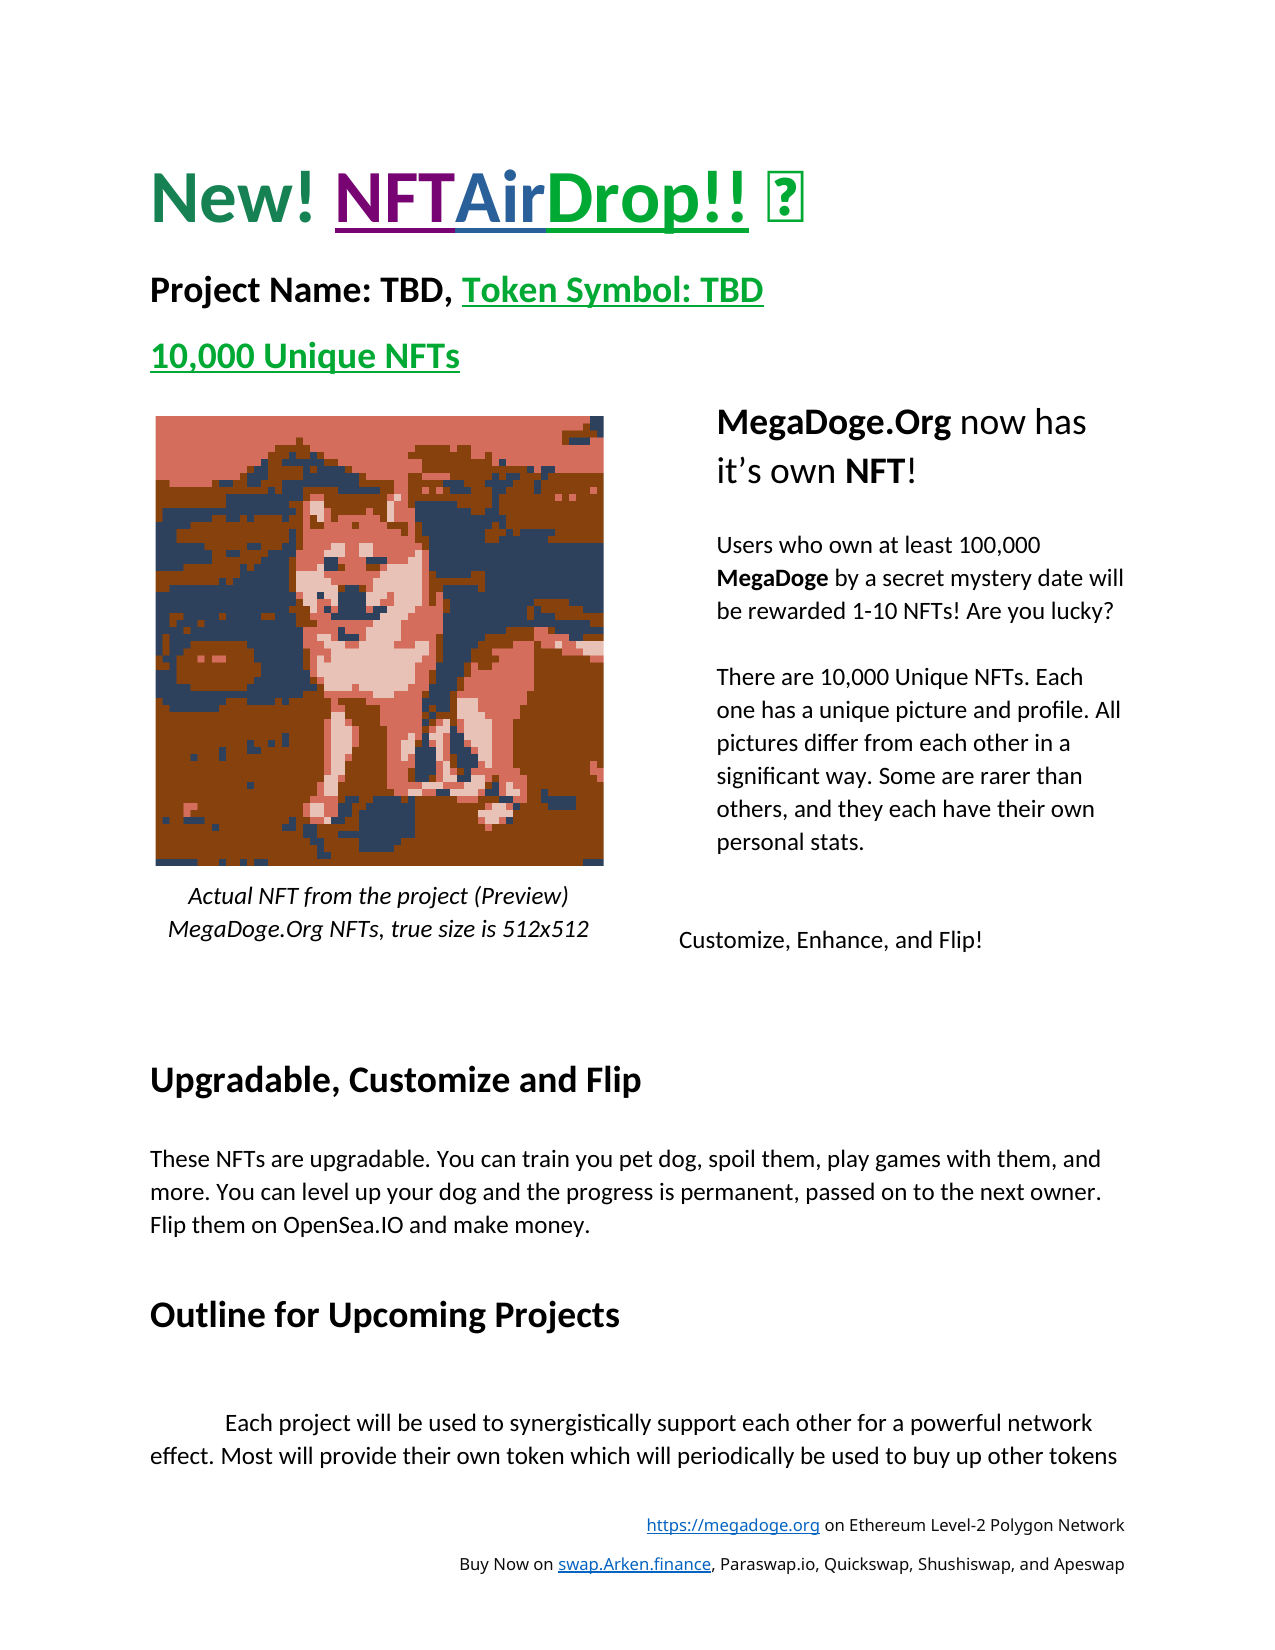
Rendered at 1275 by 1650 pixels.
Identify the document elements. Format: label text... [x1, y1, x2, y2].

list These NFTs are upgradable. You can train you pet dog, spoil them, play games with them, and more. You can level up your dog and the progress is permanent, passed on to the next owner. Flip them on OpenSea.IO and make money. [150, 1143, 1125, 1239]
text New! NFTAirDrop!! 🚁 [150, 150, 1125, 242]
list Actual NFT from the project (Preview) MegaDoge.Org NFTs, true size is 512x512 [156, 866, 604, 943]
list Upgradable, Customize and Flip 💰 [150, 1044, 1125, 1105]
list MegaDoge.Org now has it’s own NFT! [156, 398, 1125, 493]
list There are 10,000 Unique NFTs. Each one has a unique picture and profile. All pictures differ from each other in a significant way. Some are rarer than others, and they each have their own personal stats. [604, 661, 1125, 856]
list [156, 943, 604, 989]
text Outline for Upcoming Projects [150, 1291, 1125, 1337]
list Users who own at least 100,000 MegaDoge by a secret mystery date will be rewarded 1-10 NFTs! Are you lucky? [604, 530, 1125, 626]
list Customize, Enhance, and Flip! [604, 925, 1125, 955]
picture [155, 416, 604, 866]
text Project Name: TBD, Token Symbol: TBD [150, 266, 1125, 311]
text 10,000 Unique NFTs [150, 332, 1125, 377]
text Each project will be used to synergistically support each other for a powerful network effect. Most will provide their own token which will periodically be used to buy up other tokens [150, 1407, 1125, 1471]
